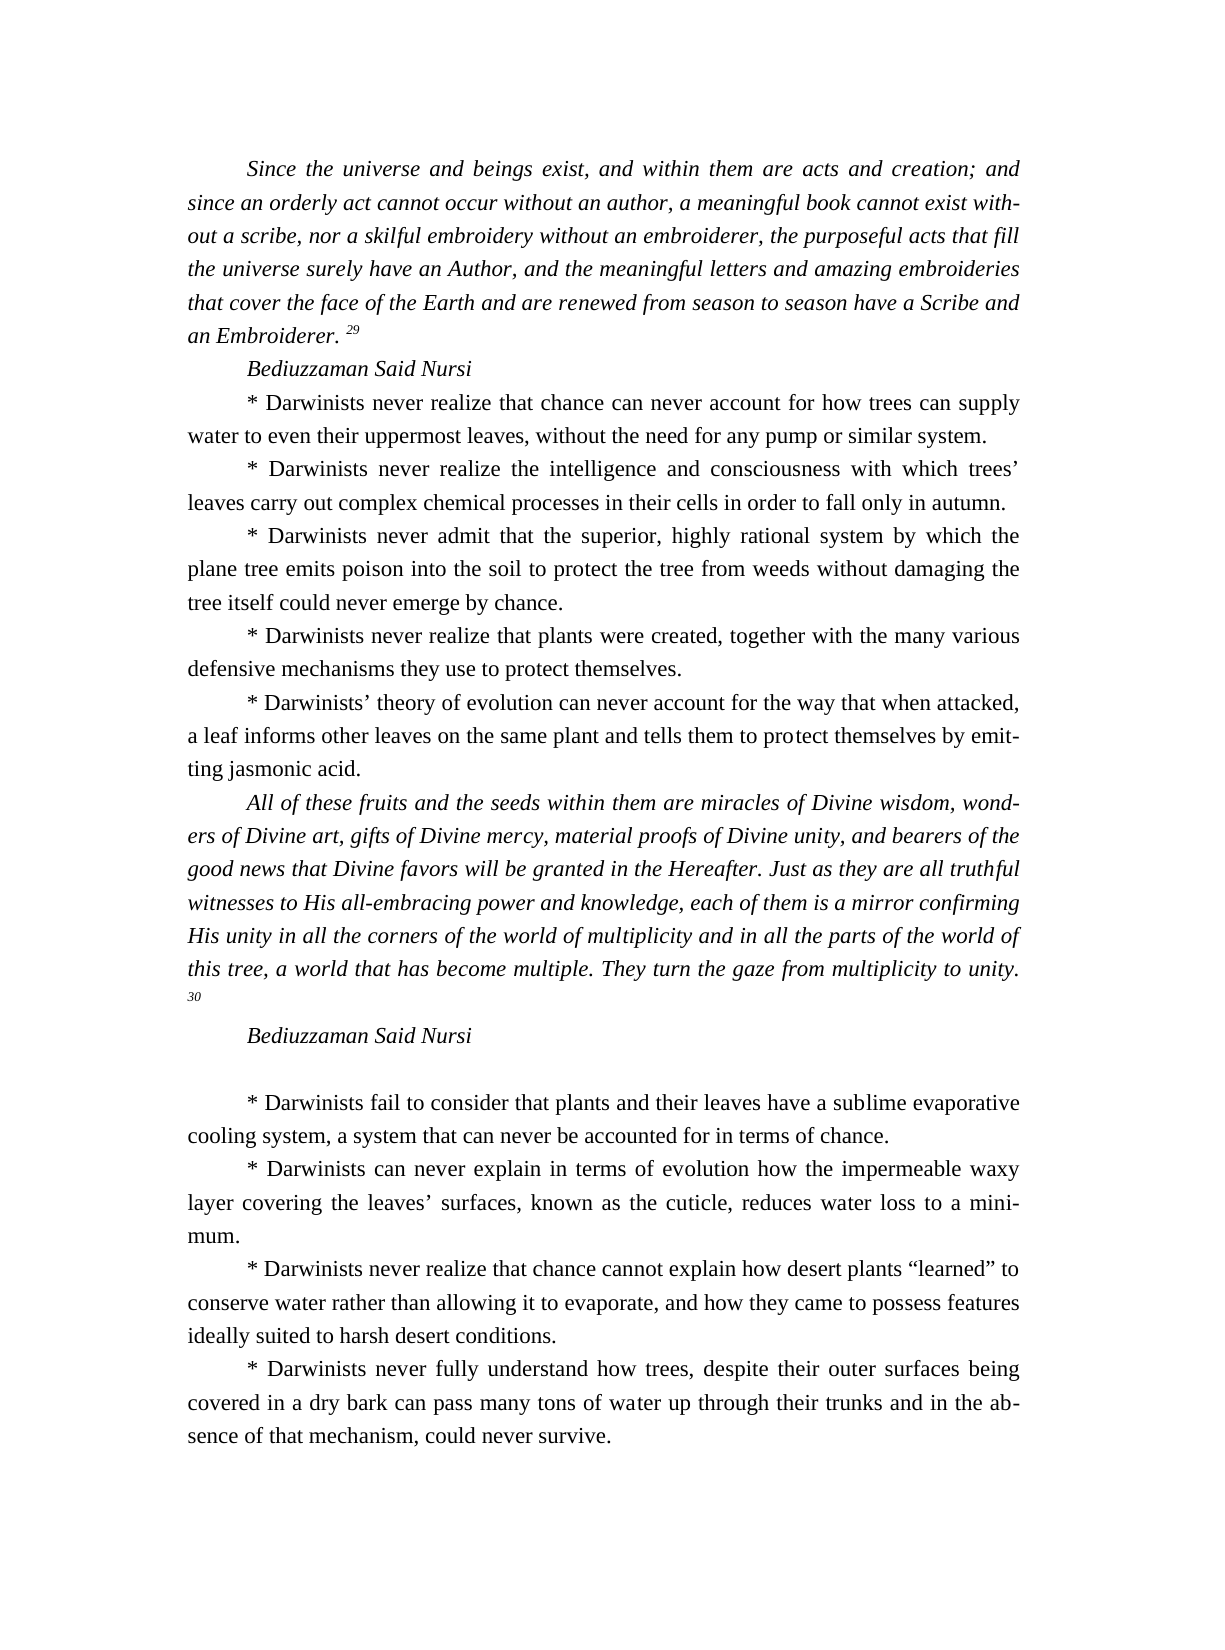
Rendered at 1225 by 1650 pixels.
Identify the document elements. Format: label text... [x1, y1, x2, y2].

text * Darwinists fail to con­sid­er that plants and their leaves have a sub­lime evap­o­ra­tive cool­ing sys­tem, a sys­tem that can nev­er be ac­count­ed for in terms of chance. [187, 1083, 1020, 1150]
text * Darwinists’ the­o­ry of ev­o­lu­tion can nev­er ac­count for the way that when at­tacked, a leaf in­forms oth­er leaves on the same plant and tells them to pro­tect them­selves by emit­ting jas­mon­ic ac­id. [187, 683, 1020, 783]
text All of these fruits and the seeds with­in them are mir­a­cles of Divine wis­dom, wond­ers of Divine art, gifts of Divine mer­cy, ma­te­ri­al proofs of Divine uni­ty, and bear­ers of the good news that Divine fa­vors will be grant­ed in the Hereafter. Just as they are all truth­ful wit­ness­es to His all-em­brac­ing pow­er and knowl­edge, each of them is a mir­ror con­firm­ing His uni­ty in all the cor­ners of the world of mul­ti­plic­i­ty and in all the parts of the world of this tree, a world that has be­come mul­ti­ple. They turn the gaze from mul­ti­plic­i­ty to uni­ty. 30 [187, 783, 1020, 1017]
text Bediuzzaman Said Nursi [187, 1017, 1020, 1050]
text * Darwinists nev­er ful­ly un­der­stand how trees, de­spite their out­er sur­fa­ces be­ing cov­ered in a dry bark can pass many tons of wa­ter up through their trunks and in the ab­sence of that mech­a­nism, could nev­er sur­vive. [187, 1350, 1020, 1450]
text * Darwinists nev­er re­al­ize the in­tel­li­gence and con­scious­ness with which trees’ leaves car­ry out com­plex chem­i­cal proc­ess­es in their cells in or­der to fall on­ly in au­tumn. [187, 450, 1020, 517]
text * Darwinists nev­er re­al­ize that chance can nev­er ac­count for how trees can sup­ply wa­ter to even their up­per­most leaves, with­out the need for any pump or sim­i­lar sys­tem. [187, 383, 1020, 450]
text * Darwinists nev­er re­al­ize that plants were cre­at­ed, to­geth­er with the many var­i­ous de­fen­sive mech­a­nisms they use to pro­tect them­selves. [187, 617, 1020, 683]
text * Darwinists nev­er re­al­ize that chance can­not ex­plain how desert plants “learned” to con­serve wa­ter rath­er than al­low­ing it to evap­o­rate, and how they came to pos­sess fea­tures ide­al­ly suit­ed to harsh desert con­di­tions. [187, 1250, 1020, 1350]
text * Darwinists can nev­er ex­plain in terms of ev­o­lu­tion how the im­per­me­a­ble waxy lay­er cov­er­ing the leaves’ sur­fa­ces, known as the cu­ti­cle, re­du­ces wa­ter loss to a min­i­mum. [187, 1150, 1020, 1250]
text * Darwinists nev­er ad­mit that the su­pe­ri­or, high­ly ra­tion­al sys­tem by which the plane tree emits poi­son in­to the soil to pro­tect the tree from weeds with­out dam­ag­ing the tree it­self could nev­er emerge by chance. [187, 517, 1020, 617]
text Bediuzzaman Said Nursi [187, 350, 1020, 383]
text Since the uni­verse and be­ings ex­ist, and with­in them are acts and cre­a­tion; and since an or­der­ly act can­not oc­cur with­out an au­thor, a mean­ing­ful book can­not ex­ist with­out a scribe, nor a skil­ful em­broi­dery with­out an em­broid­er­er, the pur­pose­ful acts that fill the uni­verse sure­ly have an Author, and the mean­ing­ful let­ters and amaz­ing em­broid­er­ies that cov­er the face of the Earth and are re­newed from sea­son to sea­son have a Scribe and an Embroiderer. 29 [187, 150, 1020, 350]
